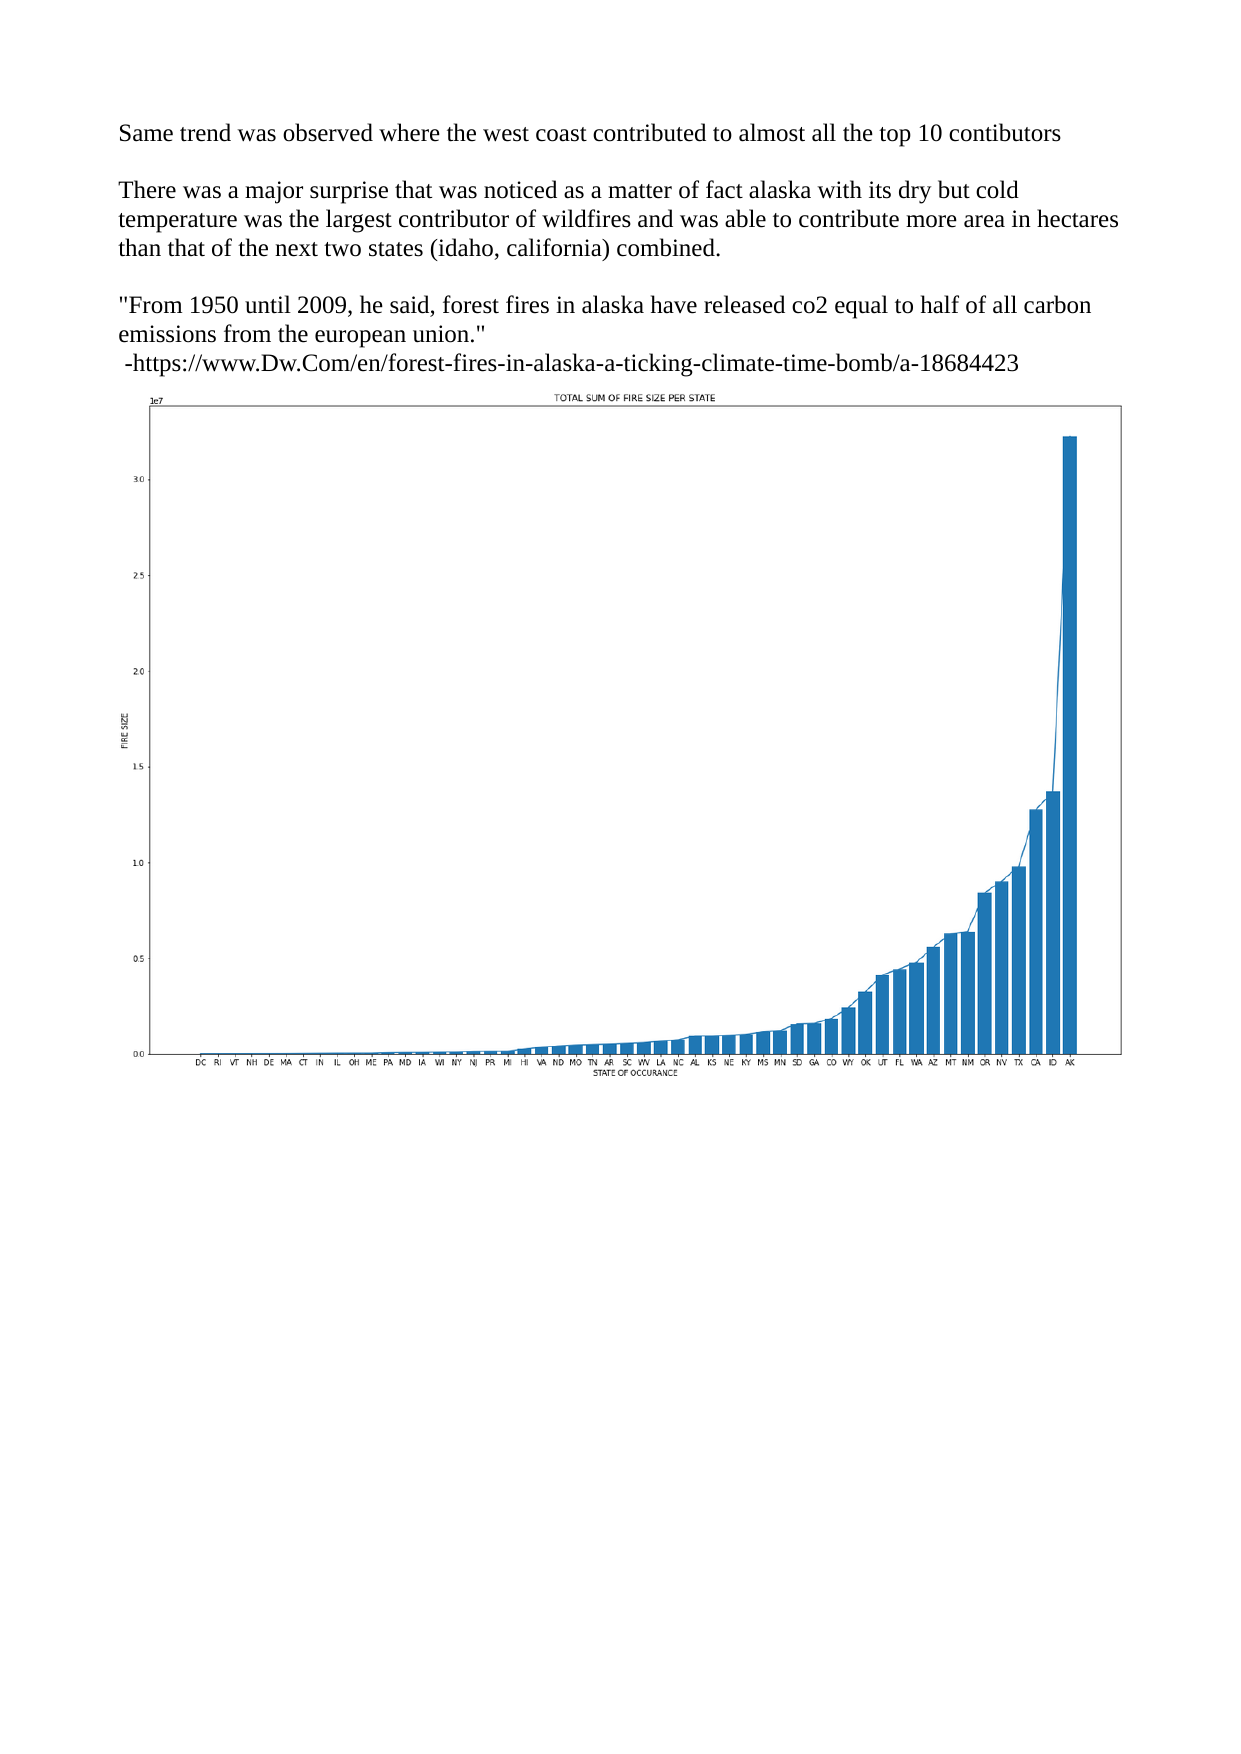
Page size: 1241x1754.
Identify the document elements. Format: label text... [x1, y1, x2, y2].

text There was a major surprise that was noticed as a matter of fact alaska with its dry but cold temperature was the largest contributor of wildfires and was able to contribute more area in hectares than that of the next two states (idaho, california) combined. [118, 176, 1122, 262]
text "From 1950 until 2009, he said, forest fires in alaska have released co2 equal to half of all carbon emissions from the european union." [118, 291, 1122, 348]
text Same trend was observed where the west coast contributed to almost all the top 10 contibutors [118, 118, 1122, 147]
picture [118, 390, 1123, 1082]
text -https://www.Dw.Com/en/forest-fires-in-alaska-a-ticking-climate-time-bomb/a-18684423 [118, 348, 1122, 377]
